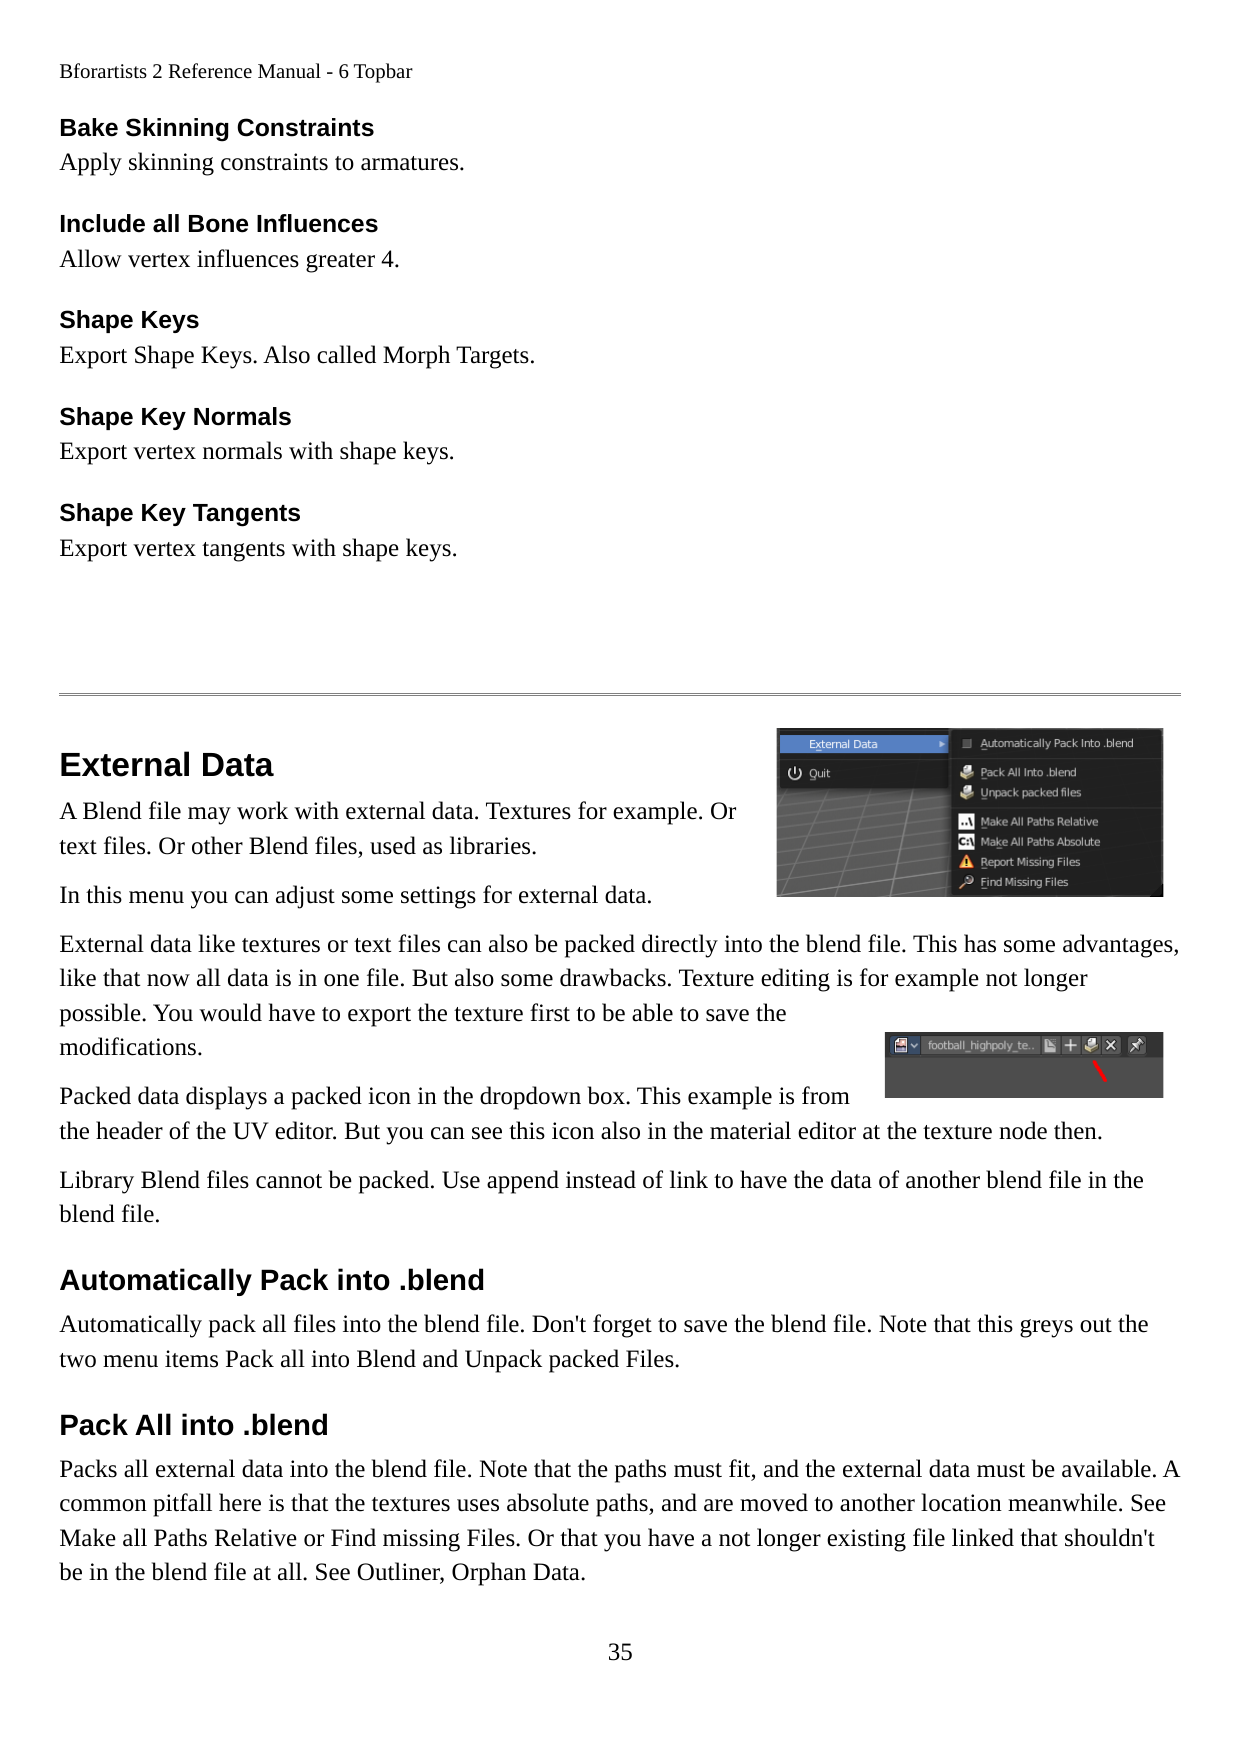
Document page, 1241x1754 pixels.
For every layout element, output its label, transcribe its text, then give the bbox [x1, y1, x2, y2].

text External data like textures or text files can also be packed directly into the blend file. This has some advantages, like that now all data is in one file. But also some drawbacks. Texture editing is for example not longer possible. You would have to export the texture first to be able to save the modifications. [59, 929, 1181, 1061]
text Automatically pack all files into the blend file. Don't forget to save the blend file. Note that this greys out the two menu items Pack all into Blend and Unpack packed Files. [59, 1309, 1181, 1373]
subtitle Pack All into .blend [59, 1407, 1181, 1441]
text Allow vertex influences greater 4. [59, 244, 1181, 272]
picture [884, 1032, 1164, 1098]
text In this menu you can adjust some settings for external data. [59, 880, 1181, 909]
text Packs all external data into the blend file. Note that the paths must fit, and the external data must be available. A common pitfall here is that the textures uses absolute paths, and are moved to another location meanwhile. See Make all Paths Relative or Find missing Files. Or that you have a not longer existing file linked that shouldn't be in the blend file at all. See Outliner, Orphan Data. [59, 1454, 1181, 1586]
text Library Blend files cannot be packed. Use append instead of link to have the data of another blend file in the blend file. [59, 1165, 1181, 1228]
text Export Shape Keys. Also called Morph Targets. [59, 340, 1181, 369]
subtitle Shape Key Normals [59, 402, 1181, 430]
text Packed data displays a packed icon in the dropdown box. This example is from the header of the UV editor. But you can see this icon also in the material editor at the texture node then. [59, 1081, 1181, 1145]
subtitle Include all Bone Influences [59, 209, 1181, 237]
subtitle External Data [59, 745, 776, 784]
text Apply skinning constraints to armatures. [59, 147, 1181, 176]
text Export vertex tangents with shape keys. [59, 533, 1181, 562]
subtitle Automatically Pack into .blend [59, 1263, 1181, 1297]
subtitle Bake Skinning Constraints [59, 113, 1181, 141]
picture [776, 728, 1164, 897]
text Export vertex normals with shape keys. [59, 436, 1181, 465]
subtitle [1164, 745, 1181, 784]
subtitle Shape Keys [59, 305, 1181, 334]
text A Blend file may work with external data. Textures for example. Or text files. Or other Blend files, used as libraries. [59, 796, 776, 859]
subtitle Shape Key Tangents [59, 498, 1181, 527]
